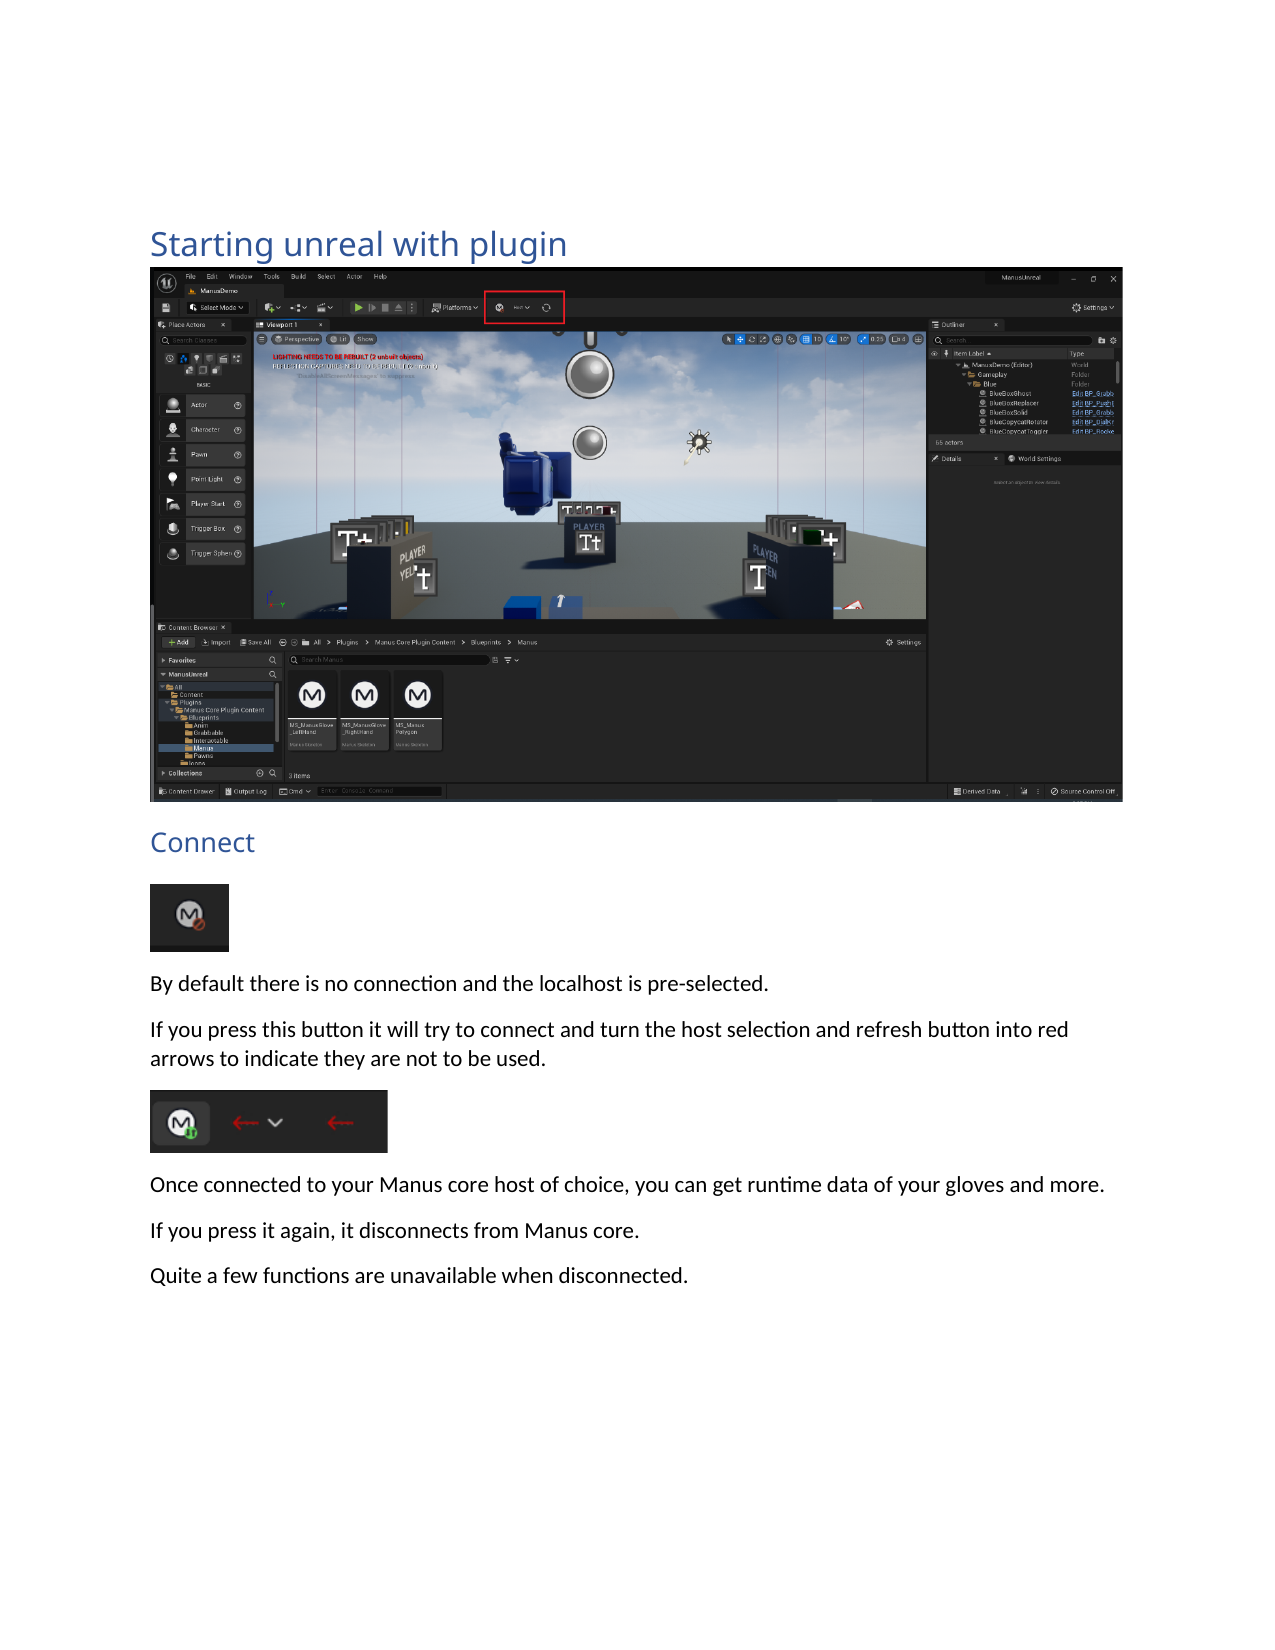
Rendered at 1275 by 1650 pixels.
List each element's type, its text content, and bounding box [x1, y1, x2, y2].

text By default there is no connection and the localhost is pre-selected. [150, 969, 1125, 997]
subtitle Connect [150, 823, 1125, 860]
text Quite a few functions are unavailable when disconnected. [150, 1262, 1125, 1289]
text Once connected to your Manus core host of choice, you can get runtime data of your gloves and more. [150, 1170, 1125, 1198]
text If you press it again, it disconnects from Manus core. [150, 1216, 1125, 1244]
text If you press this button it will try to connect and turn the host selection and refresh button into red arrows to indicate they are not to be used. [150, 1015, 1125, 1072]
subtitle Starting unreal with plugin [150, 221, 1125, 266]
